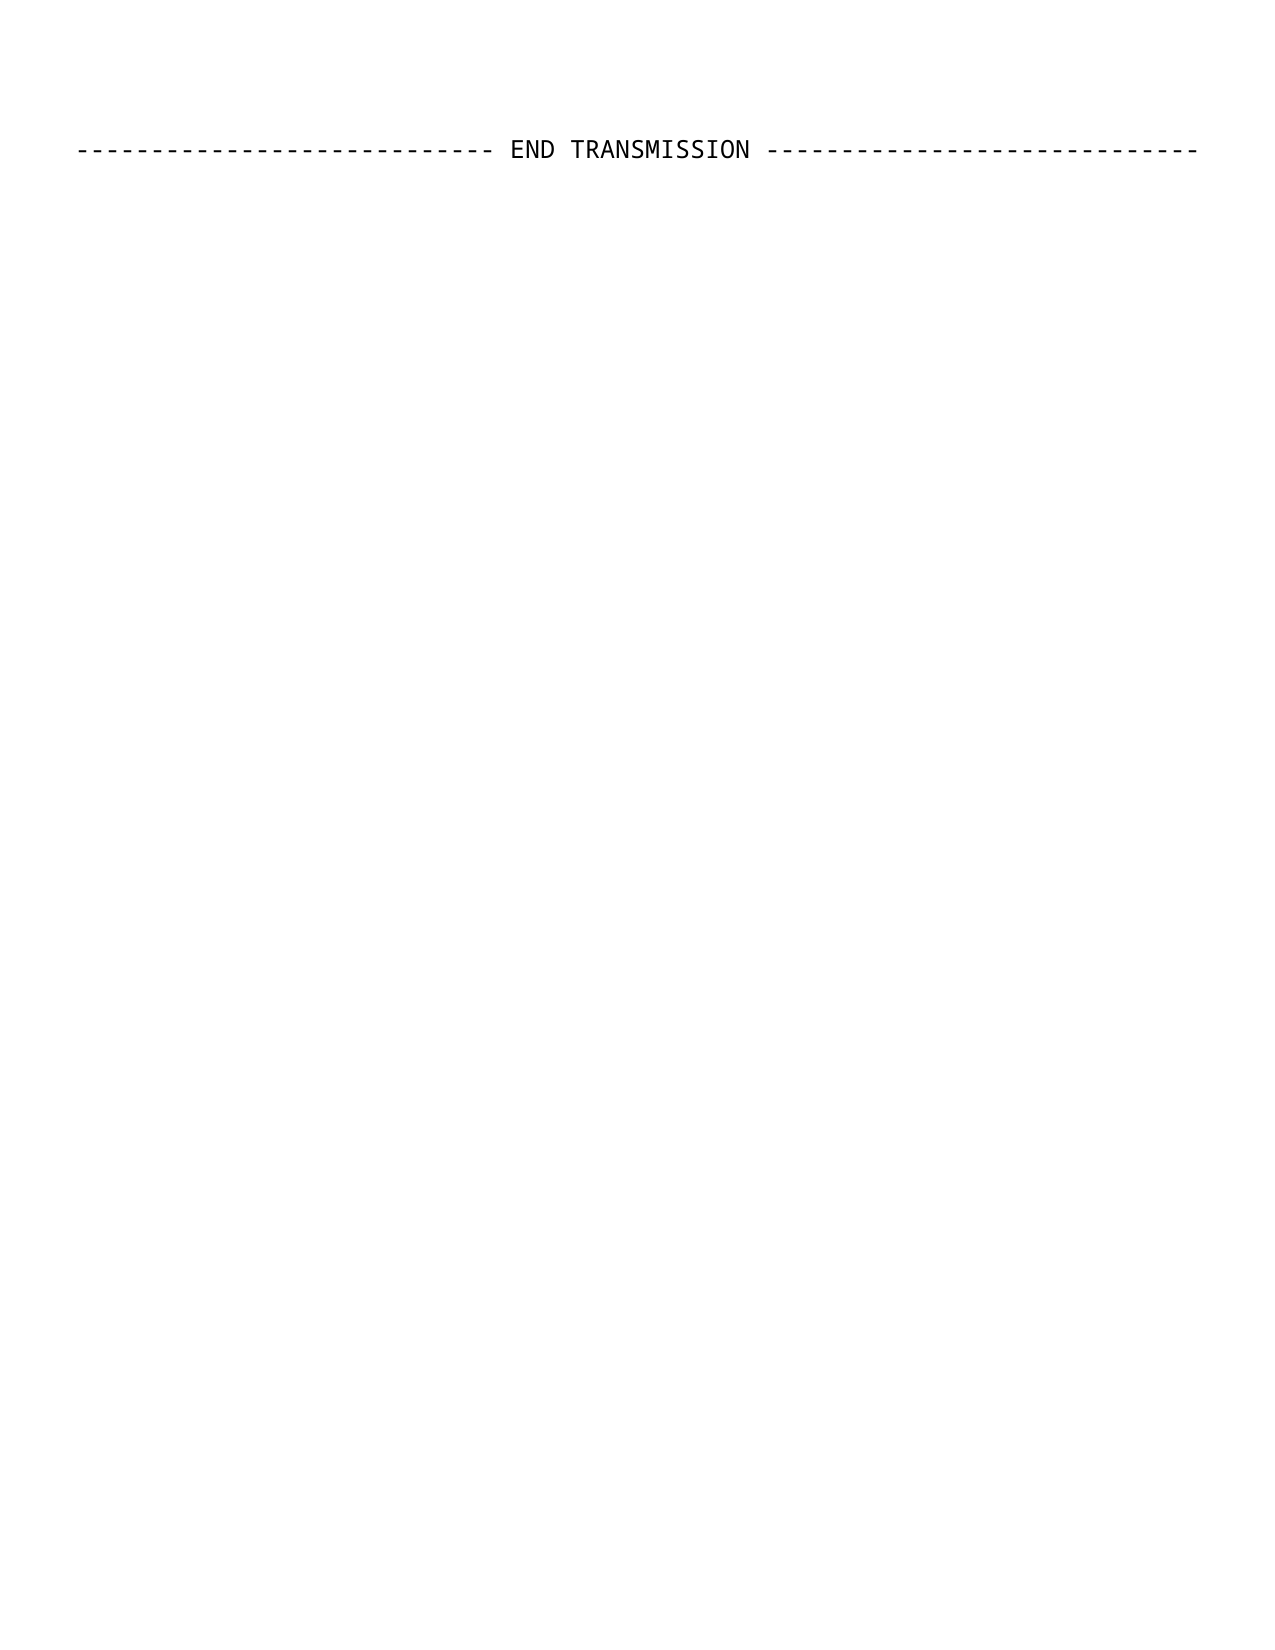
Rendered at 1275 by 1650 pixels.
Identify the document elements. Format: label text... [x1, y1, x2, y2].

text ---------------------------- END TRANSMISSION ----------------------------- [75, 132, 1200, 166]
